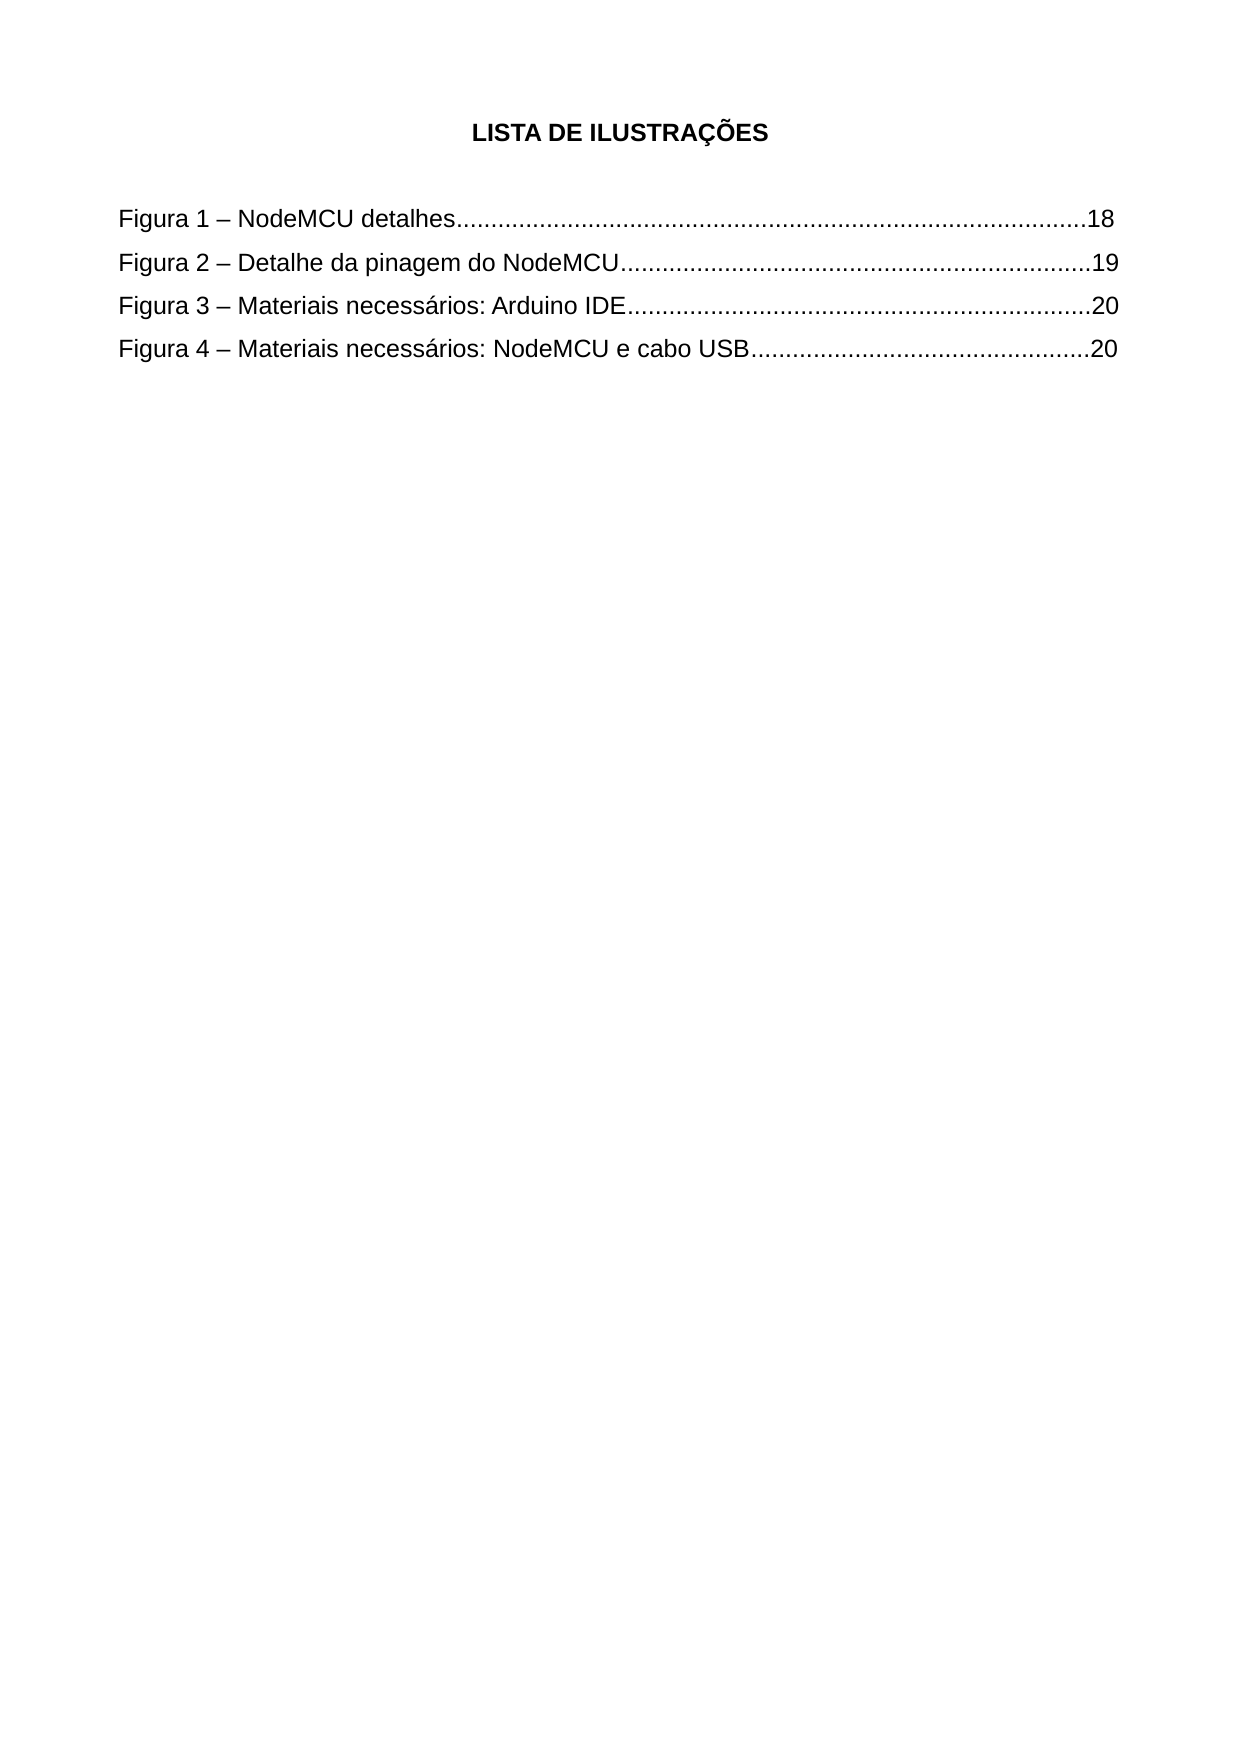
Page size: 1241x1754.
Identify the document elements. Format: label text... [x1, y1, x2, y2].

text Figura 3 – Materiais necessários: Arduino IDE...................................................................20 [118, 291, 1122, 319]
text Figura 1 – NodeMCU detalhes...........................................................................................18 [118, 204, 1122, 233]
text LISTA DE ILUSTRAÇÕES [118, 118, 1122, 147]
text Figura 2 – Detalhe da pinagem do NodeMCU....................................................................19 [118, 247, 1122, 276]
text Figura 4 – Materiais necessários: NodeMCU e cabo USB.................................................20 [118, 334, 1122, 362]
